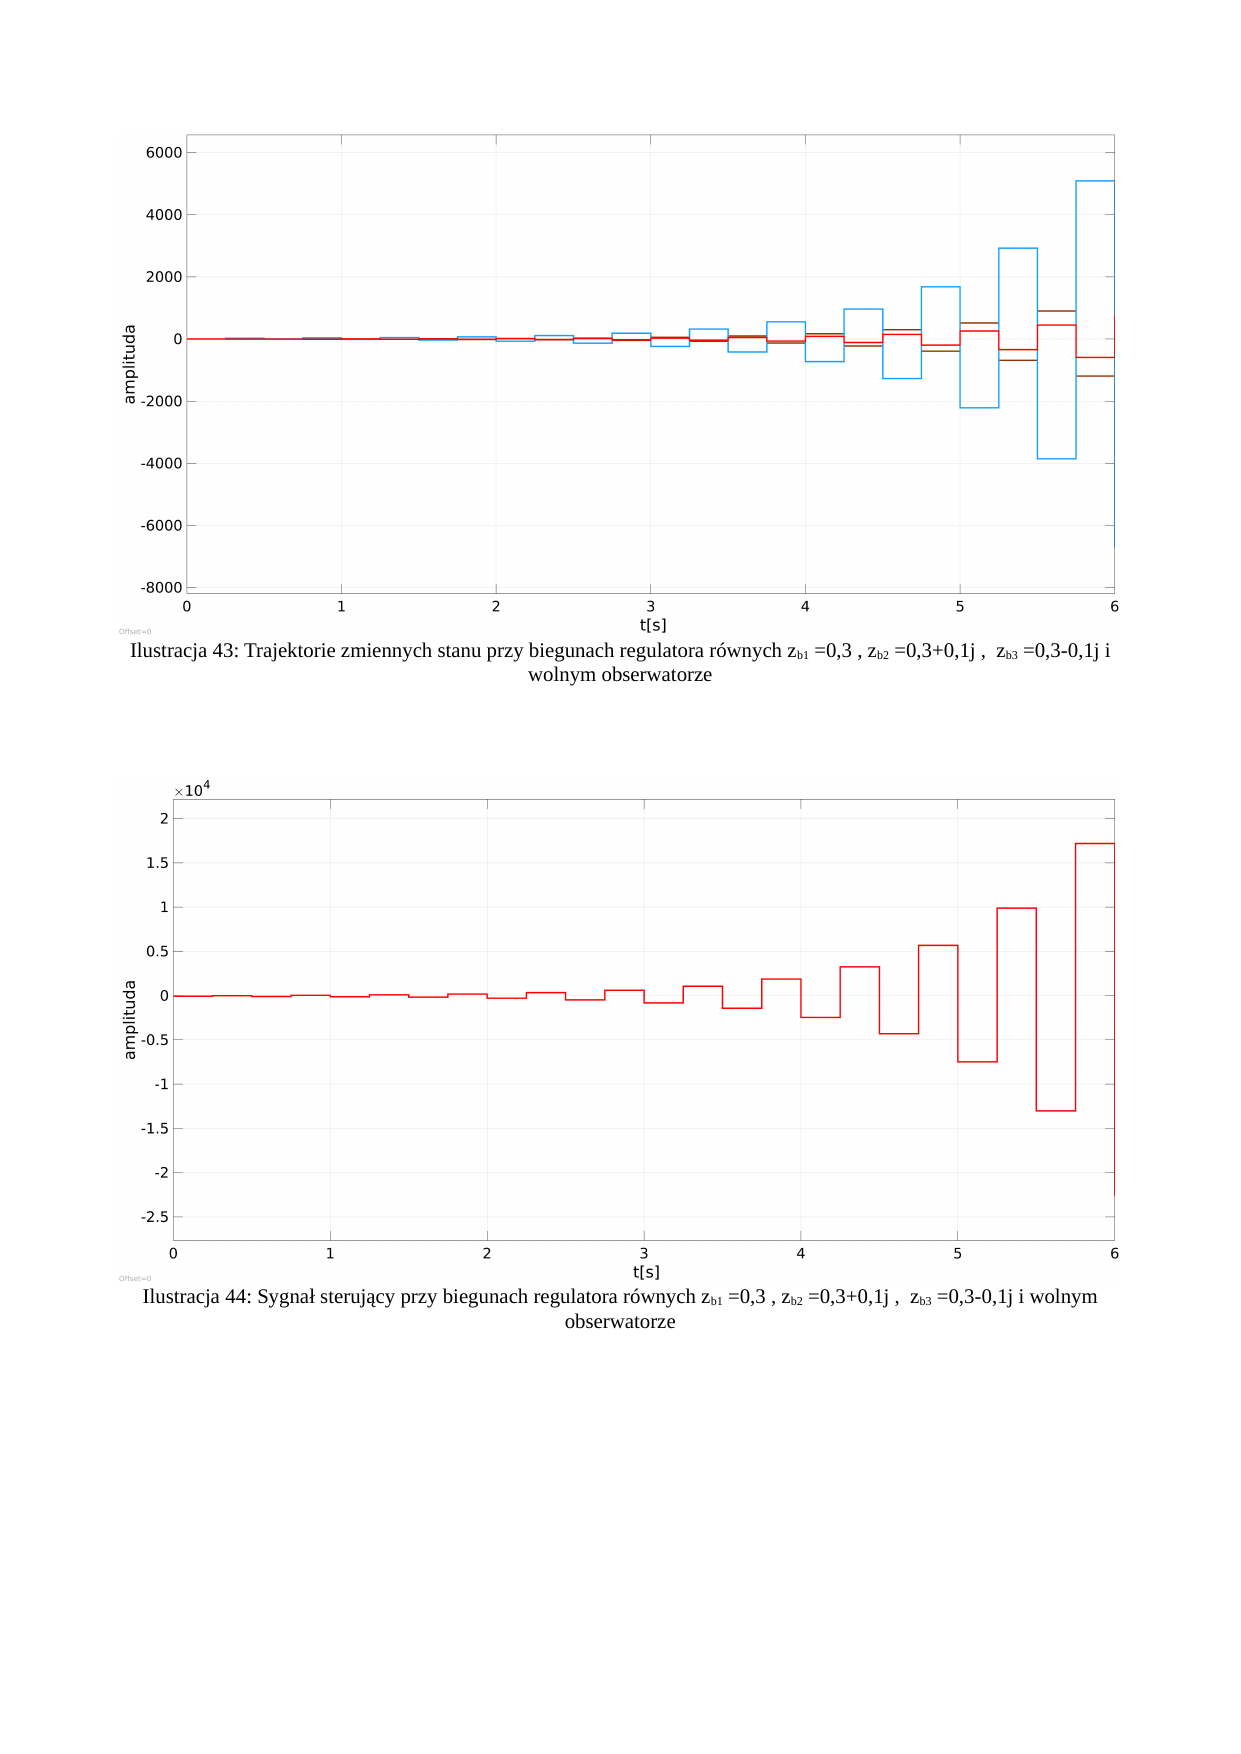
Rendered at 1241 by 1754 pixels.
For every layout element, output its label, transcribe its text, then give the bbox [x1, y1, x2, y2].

text Ilustracja 43: Trajektorie zmiennych stanu przy biegunach regulatora równych zb1 =0,3 , zb2 =0,3+0,1j , zb3 =0,3-0,1j i wolnym obserwatorze [118, 638, 1122, 686]
picture [118, 130, 1123, 638]
picture [118, 777, 1123, 1285]
text Ilustracja 44: Sygnał sterujący przy biegunach regulatora równych zb1 =0,3 , zb2 =0,3+0,1j , zb3 =0,3-0,1j i wolnym obserwatorze [118, 1285, 1122, 1333]
